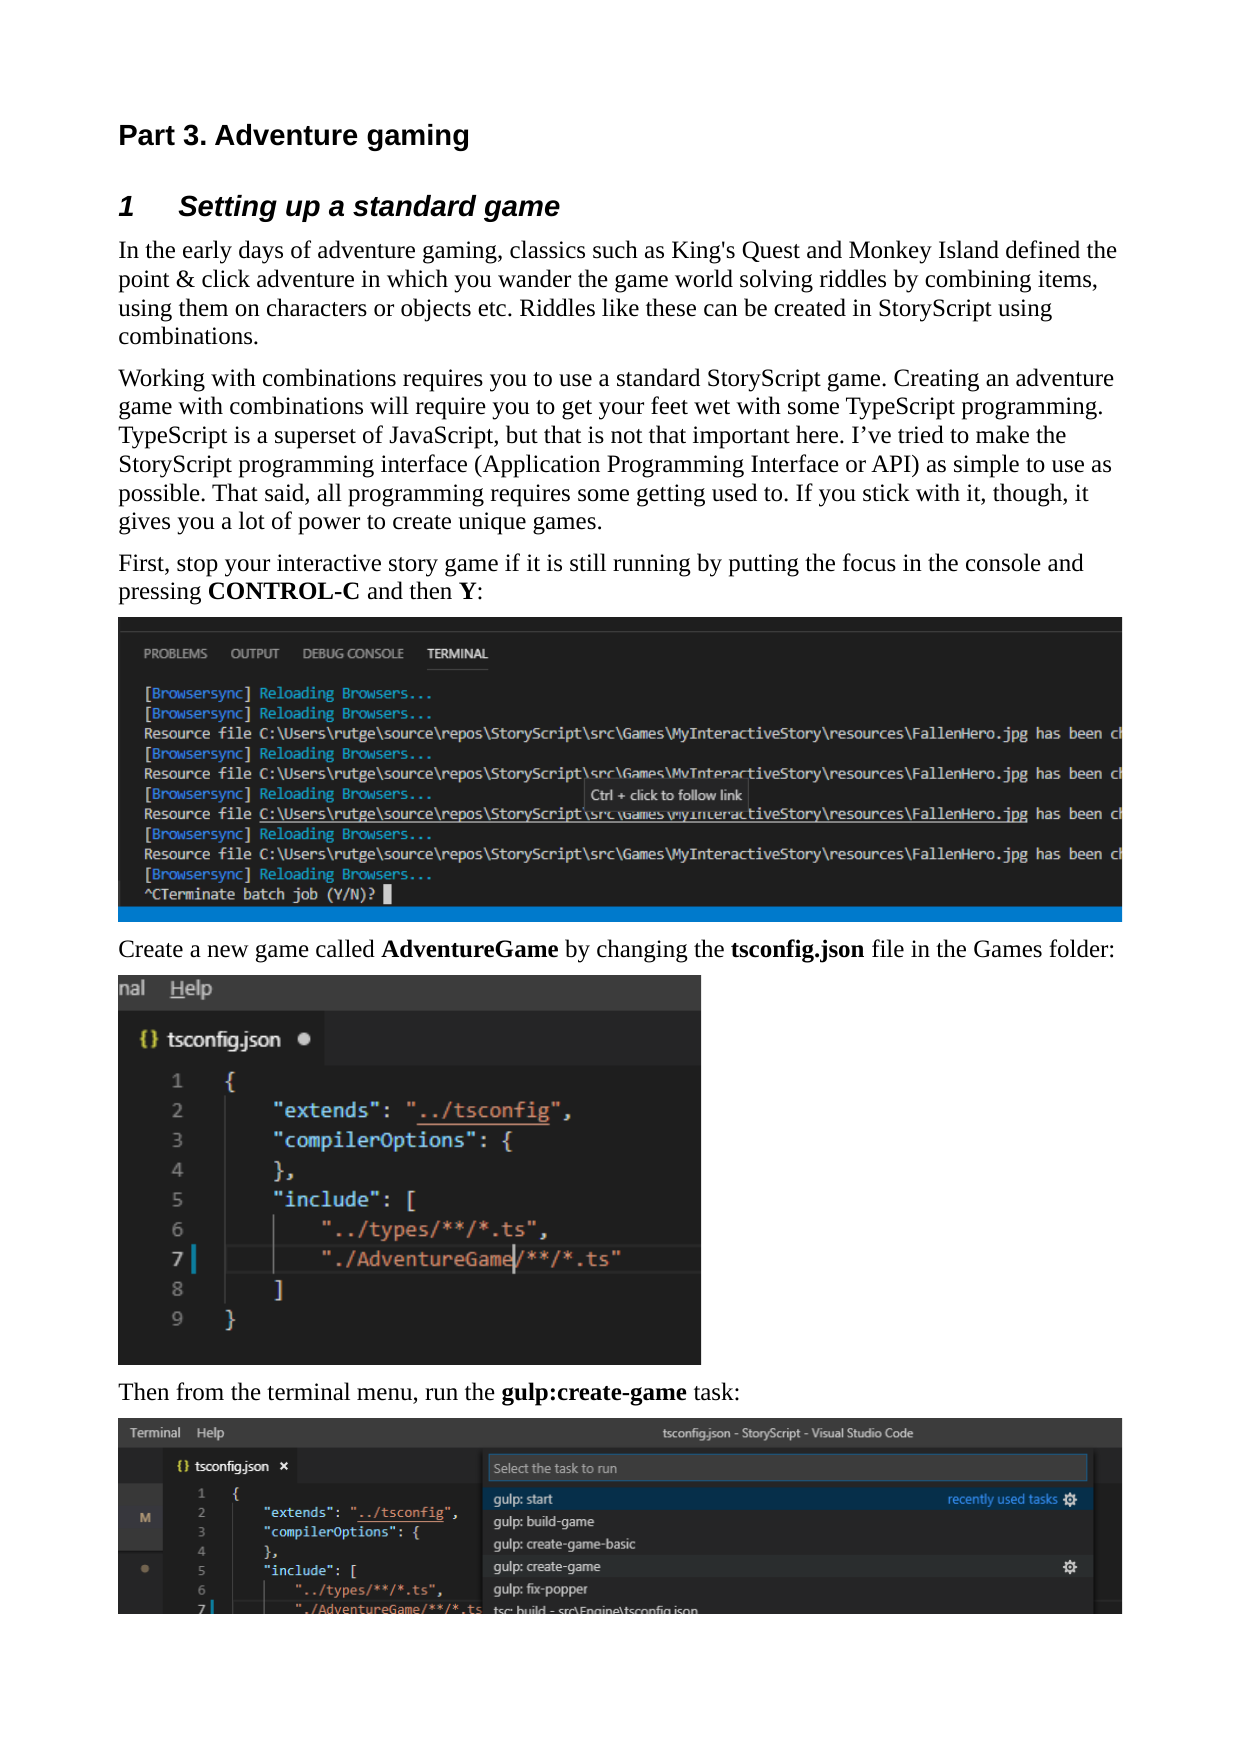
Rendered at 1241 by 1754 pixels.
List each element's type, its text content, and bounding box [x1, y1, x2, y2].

text Working with combinations requires you to use a standard StoryScript game. Creating an adventure game with combinations will require you to get your feet wet with some TypeScript programming. TypeScript is a superset of JavaScript, but that is not that important here. I’ve tried to make the StoryScript programming interface (Application Programming Interface or API) as simple to use as possible. That said, all programming requires some getting used to. If you stick with it, though, it gives you a lot of power to create unique games. [118, 363, 1122, 535]
text Then from the terminal menu, run the gulp:create-game task: [118, 1377, 1122, 1406]
subtitle Part 3. Adventure gaming [118, 118, 1122, 152]
text First, stop your interactive story game if it is still running by putting the focus in the console and pressing CONTROL-C and then Y: [118, 548, 1122, 605]
subtitle Setting up a standard game [118, 189, 1122, 223]
text In the early days of adventure gaming, classics such as King's Quest and Monkey Island defined the point & click adventure in which you wander the game world solving riddles by combining items, using them on characters or objects etc. Riddles like these can be created in StoryScript using combinations. [118, 235, 1122, 350]
text Create a new game called AdventureGame by changing the tsconfig.json file in the Games folder: [118, 934, 1122, 963]
